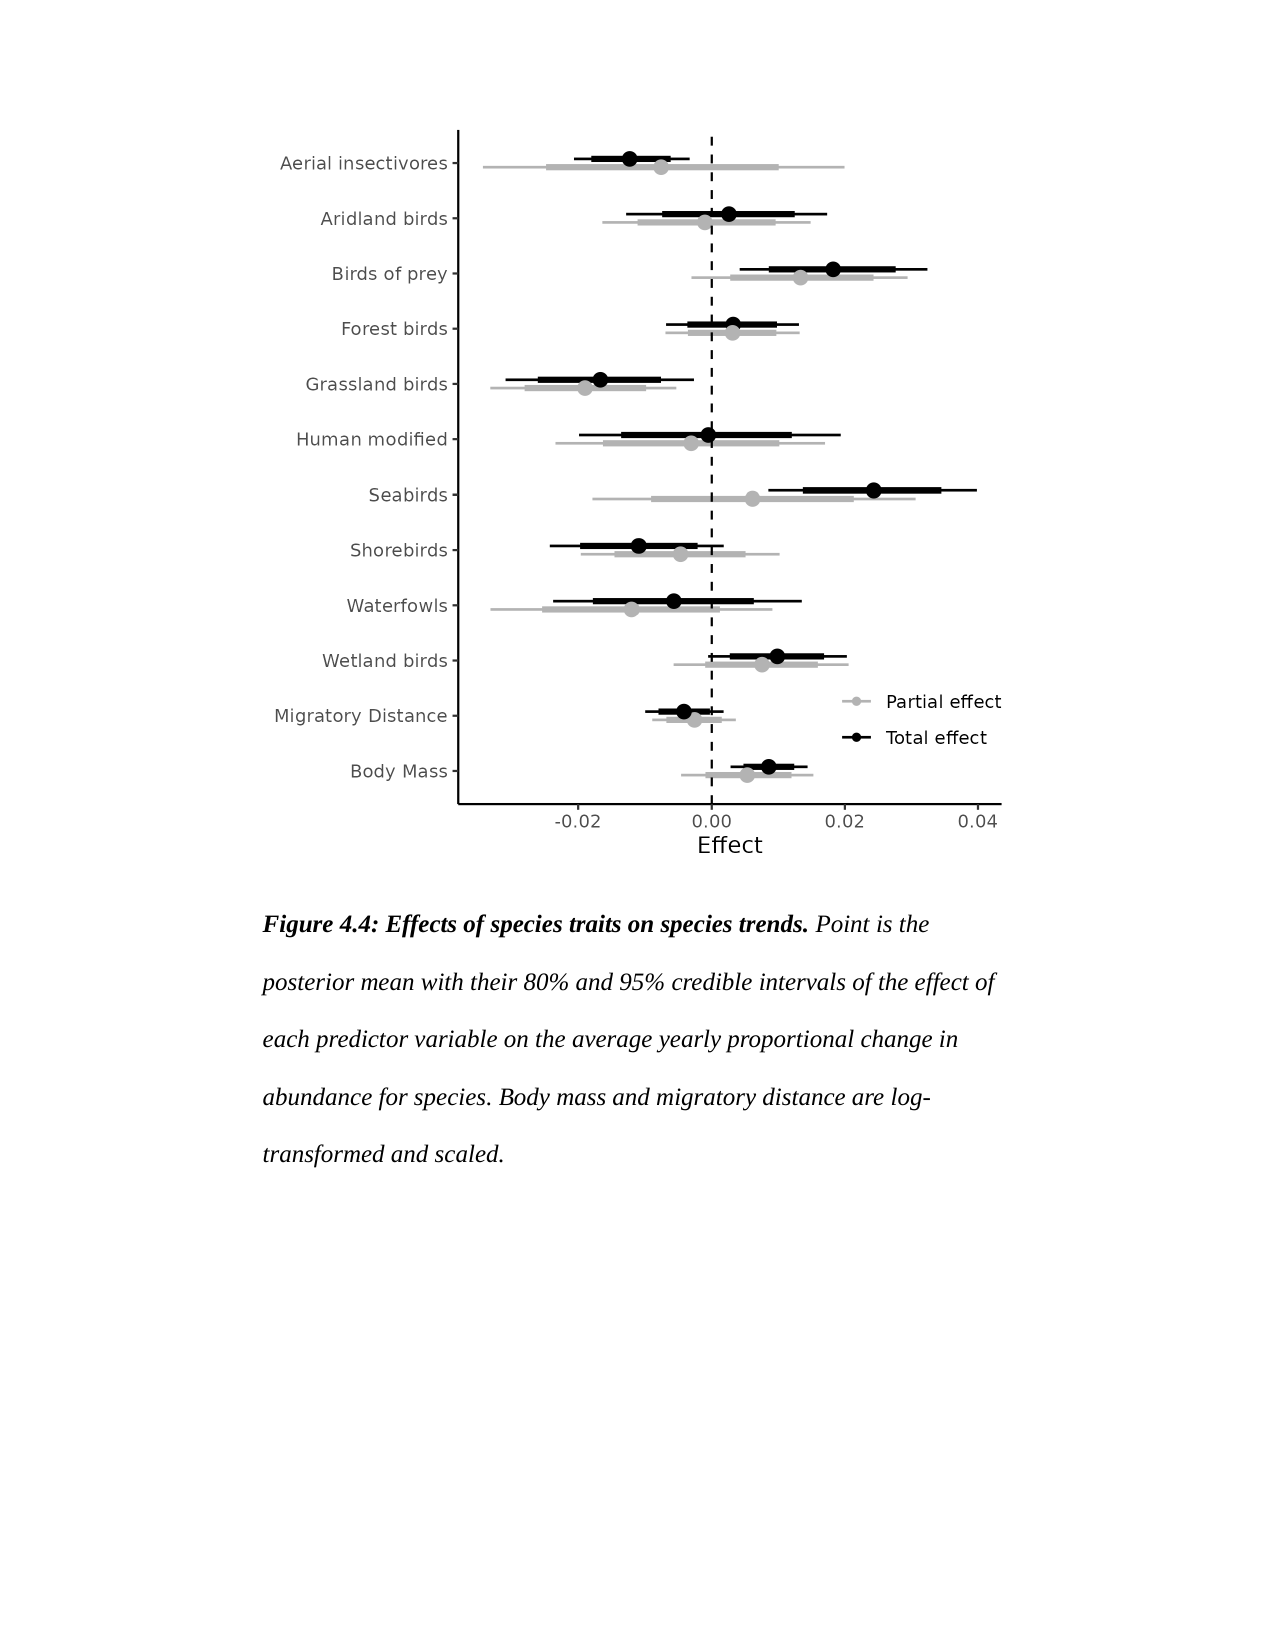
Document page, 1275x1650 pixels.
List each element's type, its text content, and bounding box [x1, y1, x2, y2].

text Figure 4.4: Effects of species traits on species trends. Point is the posterior mean with their 80% and 95% credible intervals of the effect of each predictor variable on the average yearly proportional change in abundance for species. Body mass and migratory distance are log-transformed and scaled. [262, 869, 1012, 1168]
picture [262, 118, 1013, 869]
